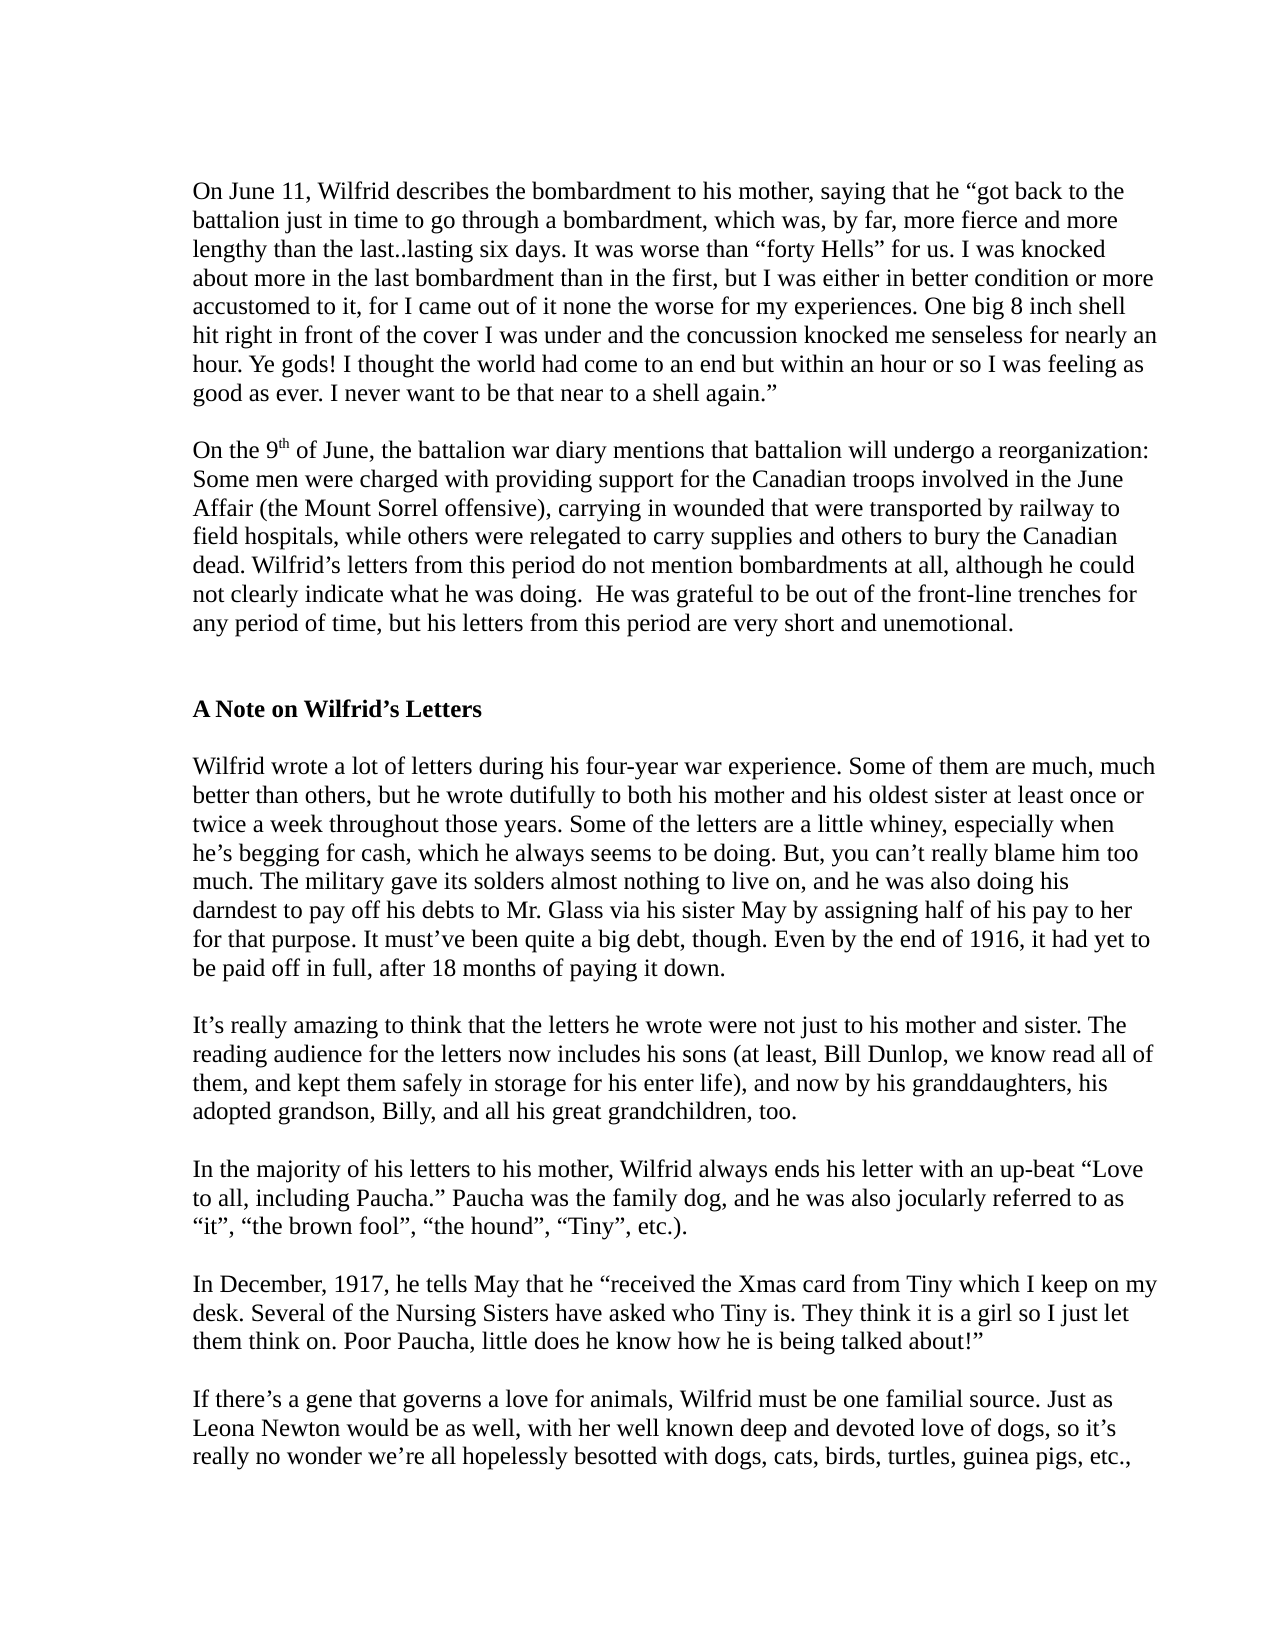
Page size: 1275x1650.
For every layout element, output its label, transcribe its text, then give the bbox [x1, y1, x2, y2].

text It’s really amazing to think that the letters he wrote were not just to his mother and sister. The reading audience for the letters now includes his sons (at least, Bill Dunlop, we know read all of them, and kept them safely in storage for his enter life), and now by his granddaughters, his adopted grandson, Billy, and all his great grandchildren, too. [192, 1010, 1158, 1125]
text A Note on Wilfrid’s Letters [192, 694, 1158, 723]
text In December, 1917, he tells May that he “received the Xmas card from Tiny which I keep on my desk. Several of the Nursing Sisters have asked who Tiny is. They think it is a girl so I just let them think on. Poor Paucha, little does he know how he is being talked about!” [192, 1269, 1158, 1355]
text If there’s a gene that governs a love for animals, Wilfrid must be one familial source. Just as Leona Newton would be as well, with her well known deep and devoted love of dogs, so it’s really no wonder we’re all hopelessly besotted with dogs, cats, birds, turtles, guinea pigs, etc., [192, 1384, 1158, 1470]
text Wilfrid wrote a lot of letters during his four-year war experience. Some of them are much, much better than others, but he wrote dutifully to both his mother and his oldest sister at least once or twice a week throughout those years. Some of the letters are a little whiney, especially when he’s begging for cash, which he always seems to be doing. But, you can’t really blame him too much. The military gave its solders almost nothing to live on, and he was also doing his darndest to pay off his debts to Mr. Glass via his sister May by assigning half of his pay to her for that purpose. It must’ve been quite a big debt, though. Even by the end of 1916, it had yet to be paid off in full, after 18 months of paying it down. [192, 751, 1158, 981]
text In the majority of his letters to his mother, Wilfrid always ends his letter with an up-beat “Love to all, including Paucha.” Paucha was the family dog, and he was also jocularly referred to as “it”, “the brown fool”, “the hound”, “Tiny”, etc.). [192, 1154, 1158, 1240]
text On June 11, Wilfrid describes the bombardment to his mother, saying that he “got back to the battalion just in time to go through a bombardment, which was, by far, more fierce and more lengthy than the last..lasting six days. It was worse than “forty Hells” for us. I was knocked about more in the last bombardment than in the first, but I was either in better condition or more accustomed to it, for I came out of it none the worse for my experiences. One big 8 inch shell hit right in front of the cover I was under and the concussion knocked me senseless for nearly an hour. Ye gods! I thought the world had come to an end but within an hour or so I was feeling as good as ever. I never want to be that near to a shell again.” [192, 176, 1158, 406]
text On the 9th of June, the battalion war diary mentions that battalion will undergo a reorganization: Some men were charged with providing support for the Canadian troops involved in the June Affair (the Mount Sorrel offensive), carrying in wounded that were transported by railway to field hospitals, while others were relegated to carry supplies and others to bury the Canadian dead. Wilfrid’s letters from this period do not mention bombardments at all, although he could not clearly indicate what he was doing. He was grateful to be out of the front-line trenches for any period of time, but his letters from this period are very short and unemotional. [192, 435, 1158, 636]
